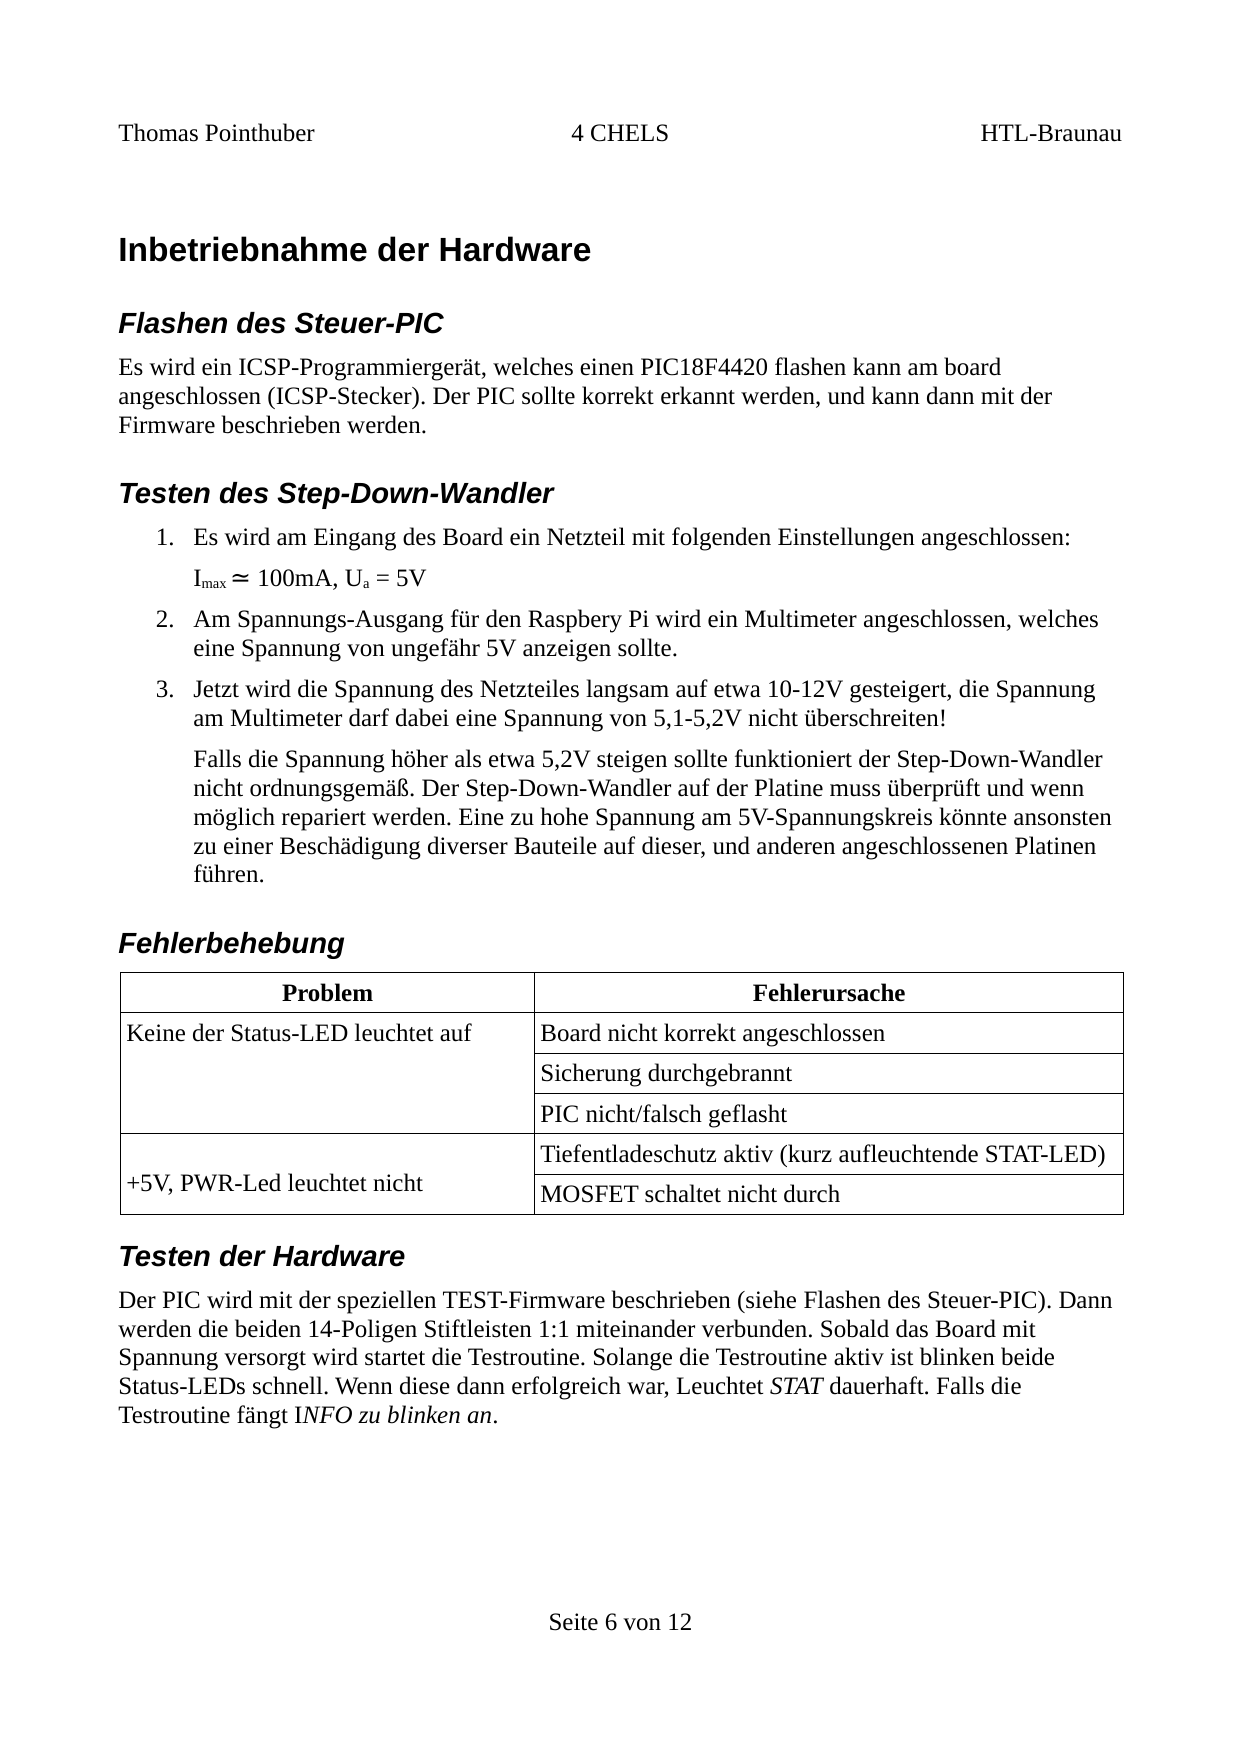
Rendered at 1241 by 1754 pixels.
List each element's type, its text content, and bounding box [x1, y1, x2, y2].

subtitle Inbetriebnahme der Hardware [118, 230, 1122, 269]
text Es wird ein ICSP-Programmiergerät, welches einen PIC18F4420 flashen kann am board angeschlossen (ICSP-Stecker). Der PIC sollte korrekt erkannt werden, und kann dann mit der Firmware beschrieben werden. [118, 352, 1122, 438]
subtitle Fehlerbehebung [118, 926, 1122, 959]
table_cell Tiefentladeschutz aktiv (kurz aufleuchtende STAT-LED) [535, 1134, 1123, 1173]
subtitle Testen des Step-Down-Wandler [118, 476, 1122, 509]
list Jetzt wird die Spannung des Netzteiles langsam auf etwa 10-12V gesteigert, die Spannung am Multimeter darf dabei eine Spannung von 5,1-5,2V nicht überschreiten! [156, 674, 1122, 732]
subtitle Testen der Hardware [118, 1239, 1122, 1272]
table_header Problem [121, 973, 534, 1012]
table_cell Sicherung durchgebrannt [535, 1054, 1123, 1093]
list Imax ≃ 100mA, Ua = 5V [156, 563, 1122, 592]
table_cell PIC nicht/falsch geflasht [535, 1094, 1123, 1133]
table_cell Keine der Status-LED leuchtet auf [121, 1013, 534, 1133]
list Es wird am Eingang des Board ein Netzteil mit folgenden Einstellungen angeschlossen: [156, 522, 1122, 551]
table_cell Board nicht korrekt angeschlossen [535, 1013, 1123, 1052]
text Der PIC wird mit der speziellen TEST-Firmware beschrieben (siehe Flashen des Steuer-PIC). Dann werden die beiden 14-Poligen Stiftleisten 1:1 miteinander verbunden. Sobald das Board mit Spannung versorgt wird startet die Testroutine. Solange die Testroutine aktiv ist blinken beide Status-LEDs schnell. Wenn diese dann erfolgreich war, Leuchtet STAT dauerhaft. Falls die Testroutine fängt INFO zu blinken an. [118, 1285, 1122, 1429]
subtitle Flashen des Steuer-PIC [118, 306, 1122, 340]
table_header Fehlerursache [535, 973, 1123, 1012]
list Falls die Spannung höher als etwa 5,2V steigen sollte funktioniert der Step-Down-Wandler nicht ordnungsgemäß. Der Step-Down-Wandler auf der Platine muss überprüft und wenn möglich repariert werden. Eine zu hohe Spannung am 5V-Spannungskreis könnte ansonsten zu einer Beschädigung diverser Bauteile auf dieser, und anderen angeschlossenen Platinen führen. [156, 744, 1122, 888]
list Am Spannungs-Ausgang für den Raspbery Pi wird ein Multimeter angeschlossen, welches eine Spannung von ungefähr 5V anzeigen sollte. [156, 604, 1122, 662]
table_cell MOSFET schaltet nicht durch [535, 1175, 1123, 1214]
table_cell +5V, PWR-Led leuchtet nicht [121, 1134, 534, 1214]
